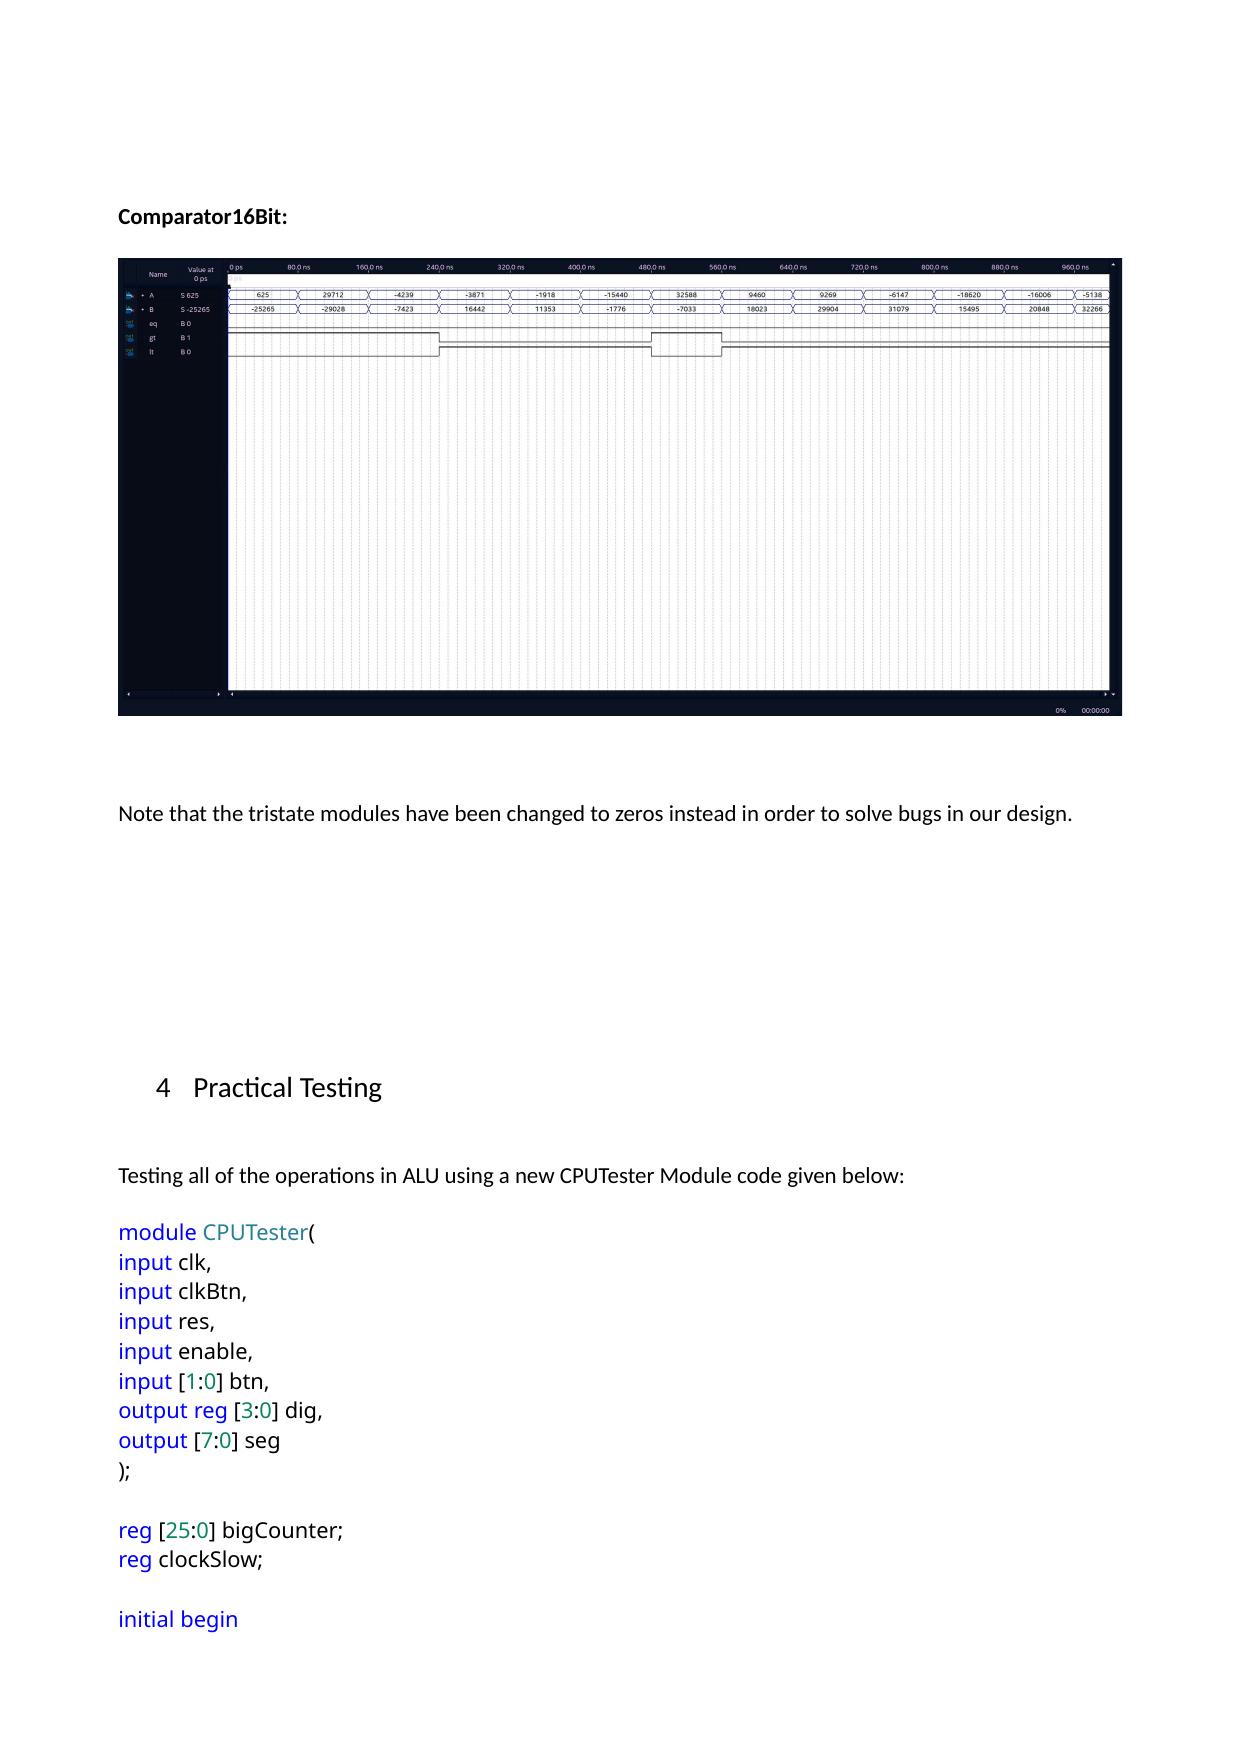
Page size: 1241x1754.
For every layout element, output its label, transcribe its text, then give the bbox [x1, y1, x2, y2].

text input res, [118, 1306, 1122, 1336]
list Practical Testing [156, 1069, 1122, 1105]
text module CPUTester( [118, 1217, 1122, 1247]
text input clk, [118, 1247, 1122, 1276]
text Testing all of the operations in ALU using a new CPUTester Module code given below: [118, 1161, 1122, 1189]
text input [1:0] btn, [118, 1366, 1122, 1396]
text output reg [3:0] dig, [118, 1396, 1122, 1425]
text initial begin [118, 1604, 1122, 1634]
text Note that the tristate modules have been changed to zeros instead in order to solve bugs in our design. [118, 799, 1122, 827]
text ); [118, 1455, 1122, 1485]
text reg [25:0] bigCounter; [118, 1514, 1122, 1544]
picture [118, 258, 1123, 716]
text output [7:0] seg [118, 1425, 1122, 1455]
text reg clockSlow; [118, 1544, 1122, 1574]
text Comparator16Bit: [118, 202, 1122, 230]
text input clkBtn, [118, 1276, 1122, 1306]
text input enable, [118, 1336, 1122, 1366]
